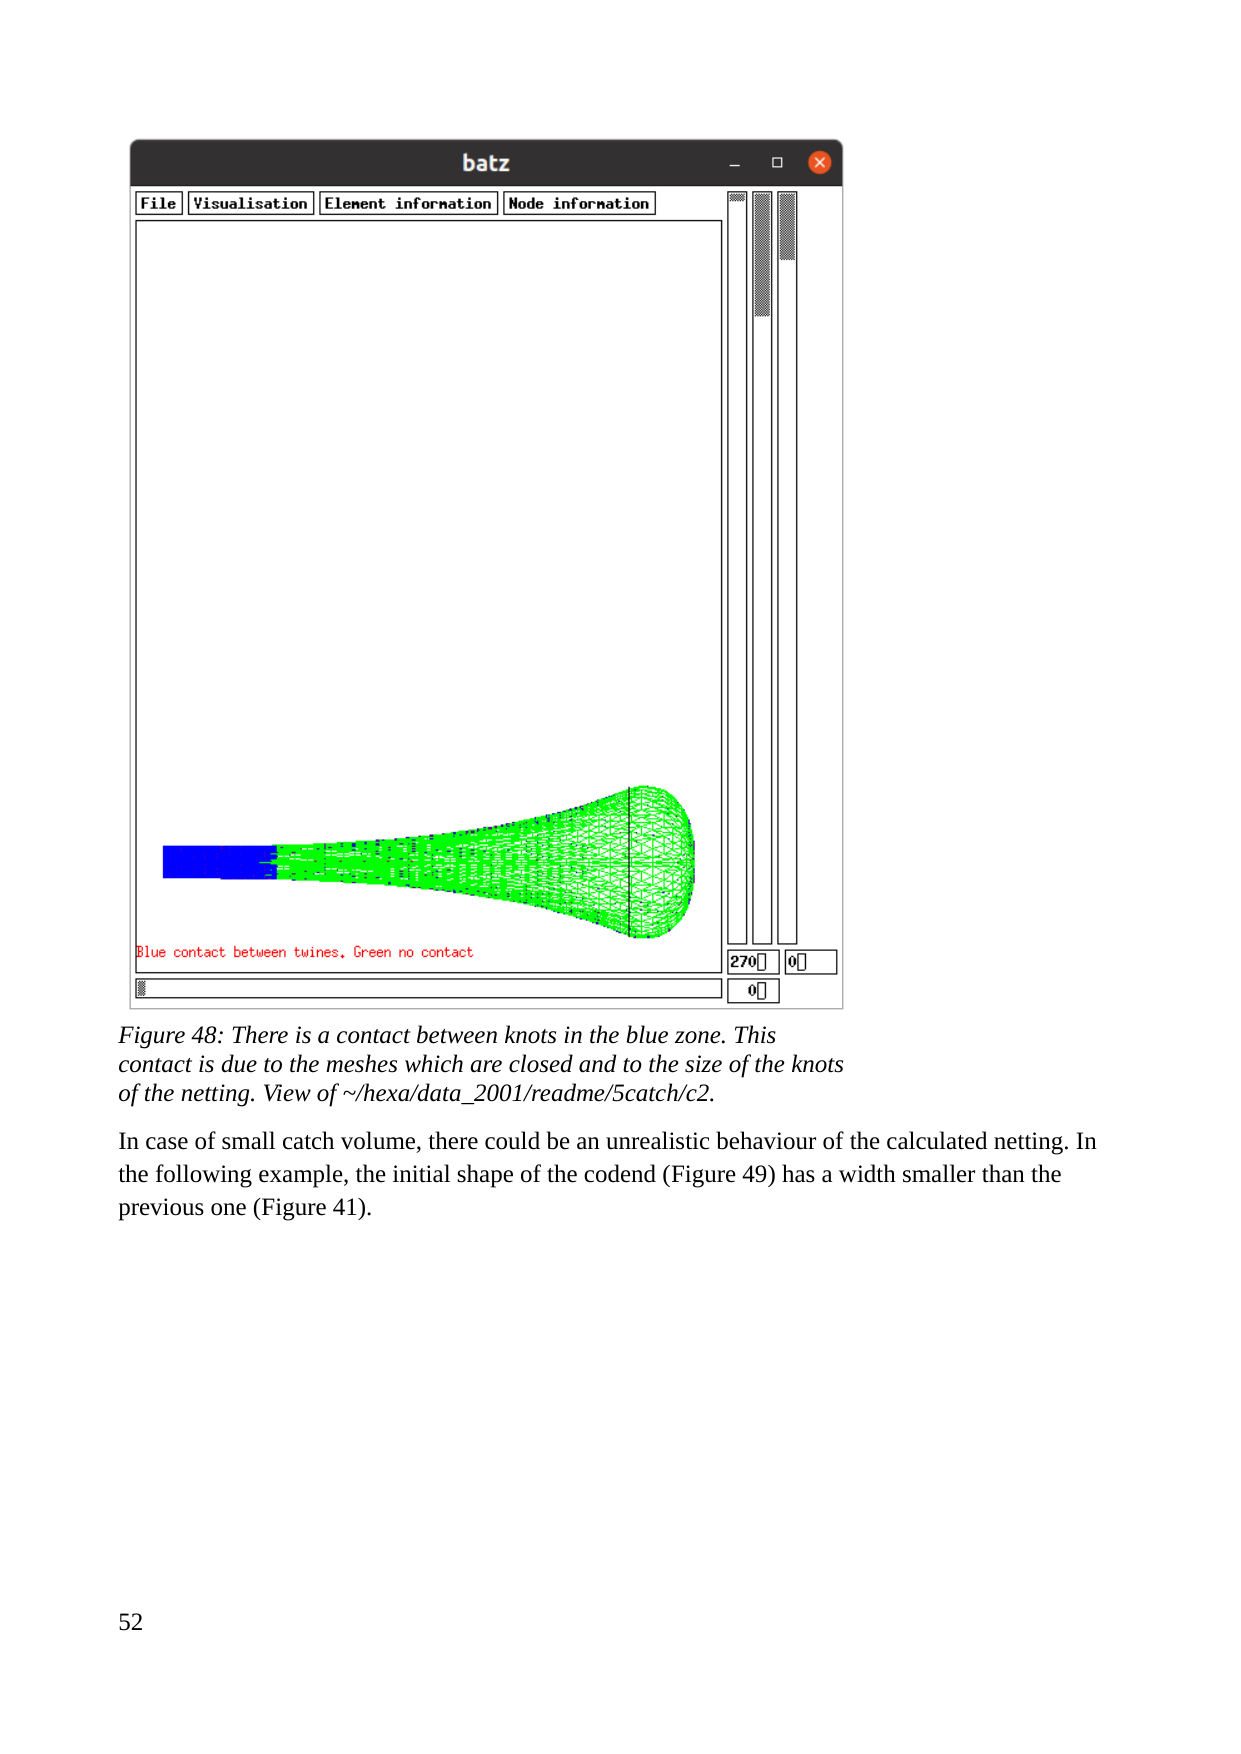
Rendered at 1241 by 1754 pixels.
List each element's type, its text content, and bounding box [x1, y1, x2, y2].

picture [118, 130, 855, 1021]
text In case of small catch volume, there could be an unrealistic behaviour of the calculated netting. In the following example, the initial shape of the codend (Figure 49) has a width smaller than the previous one (Figure 41). [118, 1126, 1122, 1221]
text Figure 48: There is a contact between knots in the blue zone. This contact is due to the meshes which are closed and to the size of the knots of the netting. View of ~/hexa/data_2001/readme/5catch/c2. [118, 1021, 854, 1107]
